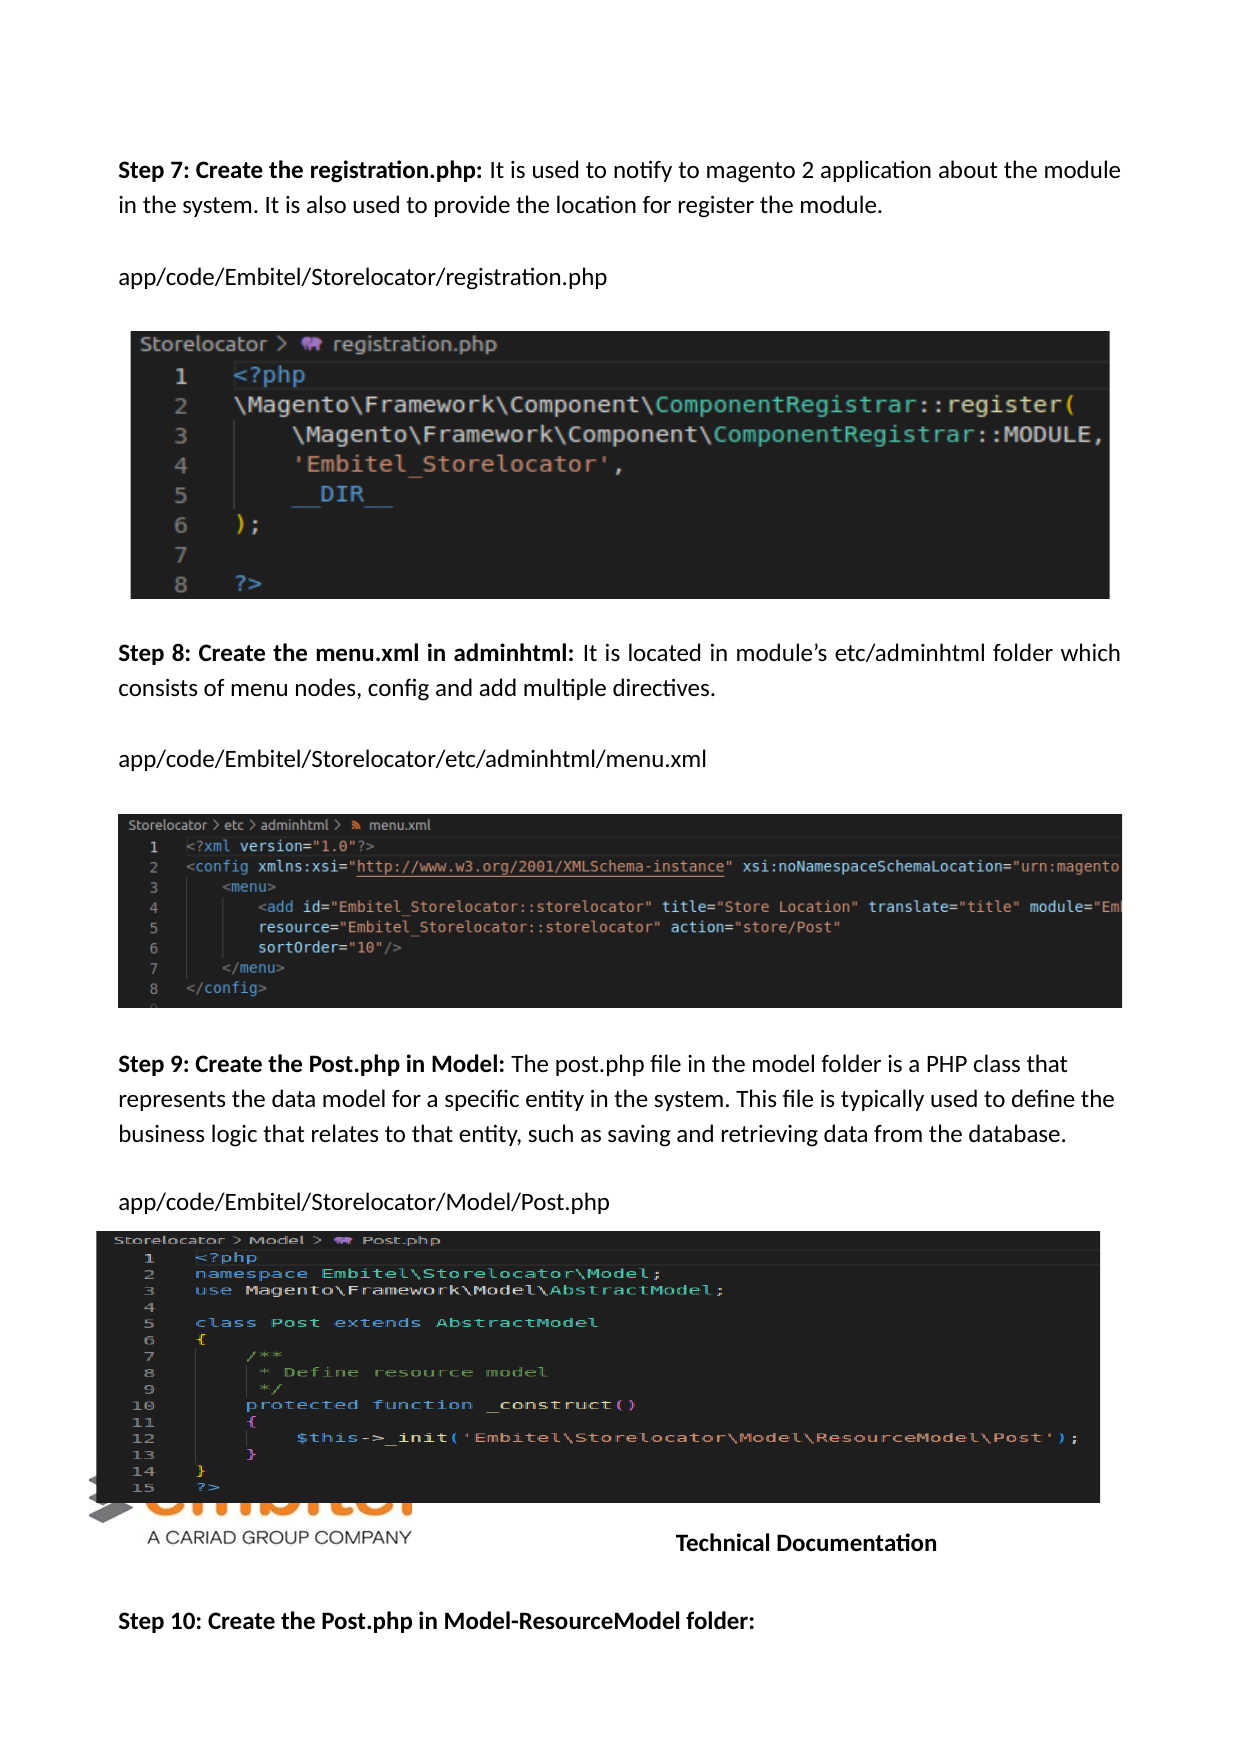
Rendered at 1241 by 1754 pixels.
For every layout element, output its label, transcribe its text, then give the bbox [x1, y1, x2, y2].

text app/code/Embitel/Storelocator/registration.php [118, 261, 1122, 291]
picture [118, 814, 1123, 1008]
text Step 9: Create the Post.php in Model: The post.php file in the model folder is a PHP class that represents the data model for a specific entity in the system. This file is typically used to define the business logic that relates to that entity, such as saving and retrieving data from the database. [118, 1048, 1122, 1149]
picture [130, 331, 1110, 599]
text Step 10: Create the Post.php in Model-ResourceModel folder: [118, 1605, 1122, 1636]
text app/code/Embitel/Storelocator/etc/adminhtml/menu.xml [118, 744, 1122, 774]
picture [88, 1231, 1101, 1546]
text app/code/Embitel/Storelocator/Model/Post.php [118, 1153, 1122, 1217]
text Step 8: Create the menu.xml in adminhtml: It is located in module’s etc/adminhtml folder which consists of menu nodes, config and add multiple directives. [118, 637, 1122, 702]
text Technical Documentation [118, 1527, 1122, 1558]
text Step 7: Create the registration.php: It is used to notify to magento 2 application about the module in the system. It is also used to provide the location for register the module. [118, 154, 1122, 219]
